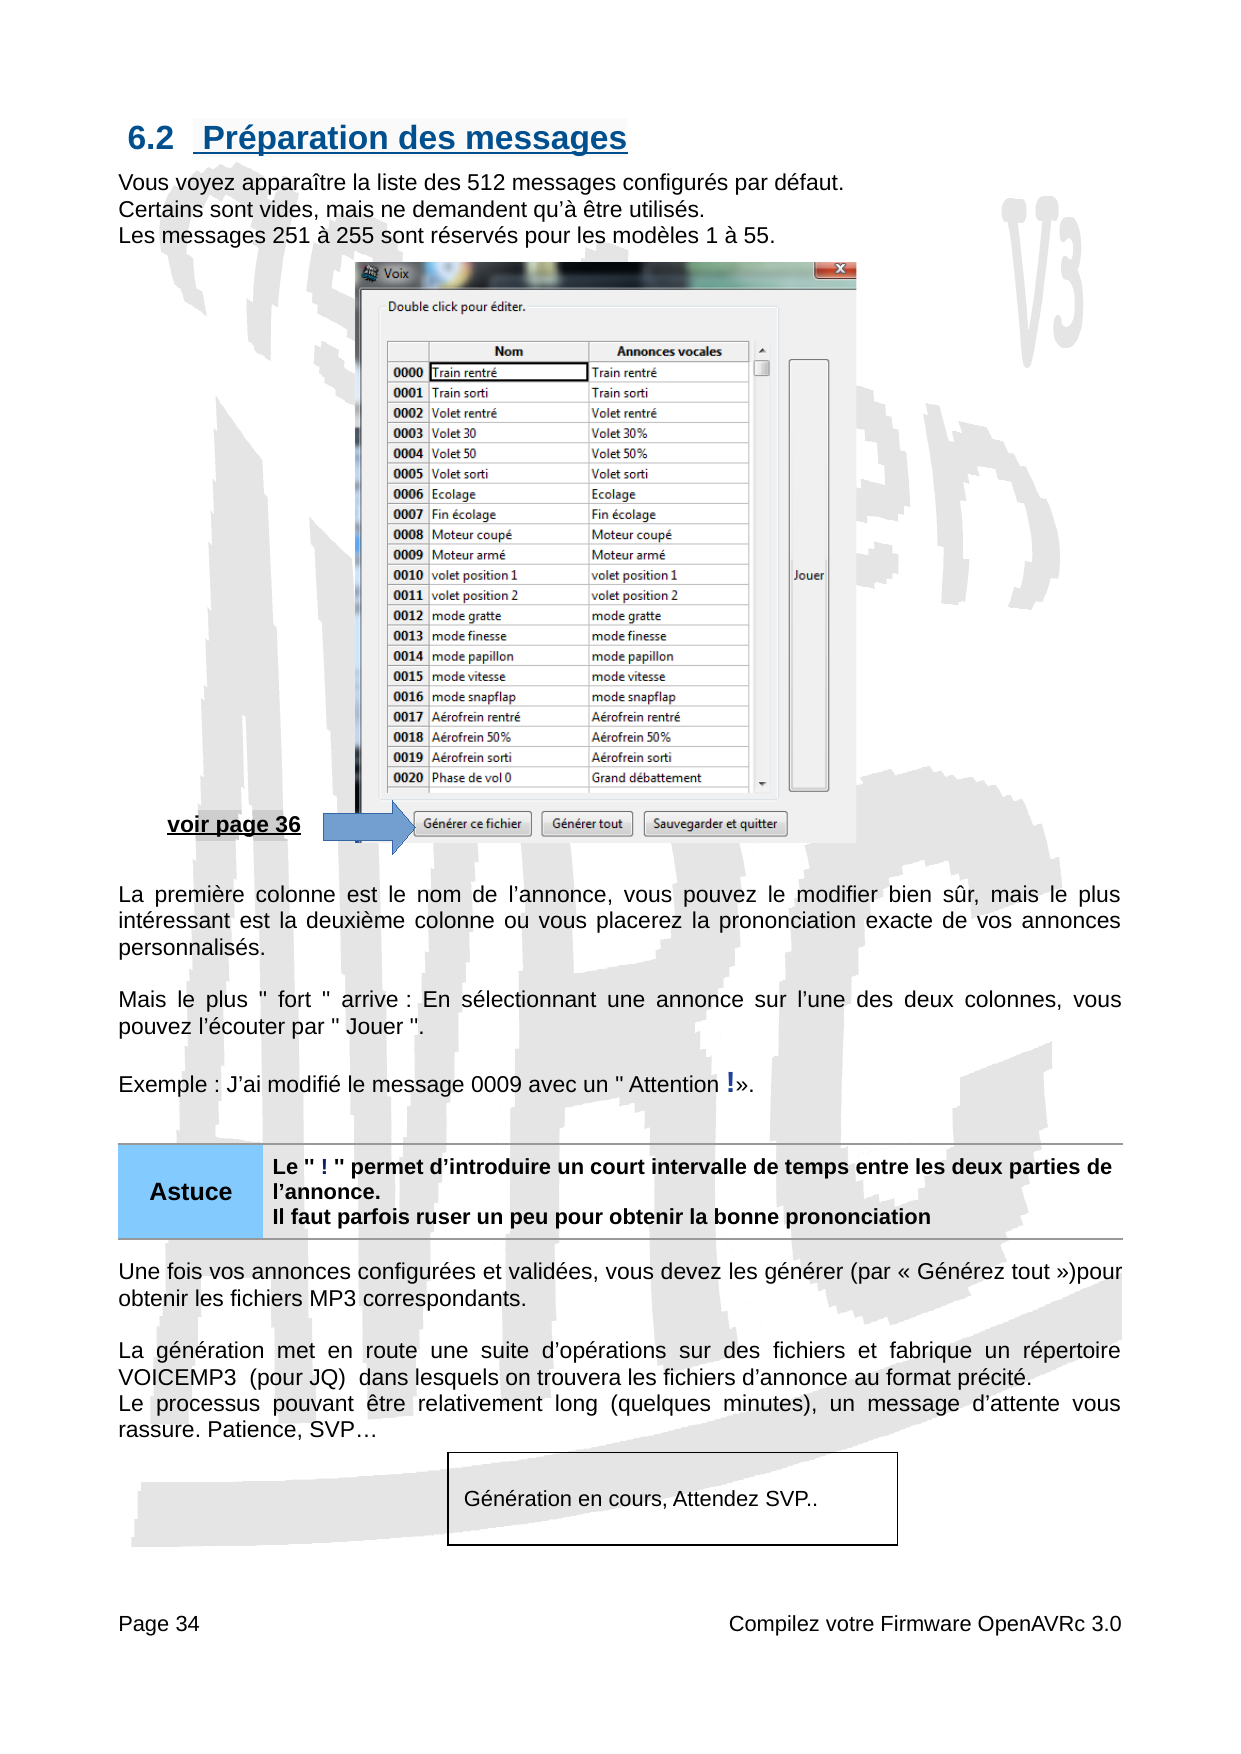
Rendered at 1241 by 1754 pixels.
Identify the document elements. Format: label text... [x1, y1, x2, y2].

text Exemple : J’ai modifié le message 0009 avec un '' Attention !». [118, 1065, 1122, 1099]
text Les messages 251 à 255 sont réservés pour les modèles 1 à 55. [118, 222, 1122, 248]
text La génération met en route une suite d’opérations sur des fichiers et fabrique un répertoire VOICEMP3 (pour JQ) dans lesquels on trouvera les fichiers d’annonce au format précité. [118, 1337, 1122, 1390]
text La première colonne est le nom de l’annonce, vous pouvez le modifier bien sûr, mais le plus intéressant est la deuxième colonne ou vous placerez la prononciation exacte de vos annonces personnalisés. [118, 881, 1122, 960]
text Vous voyez apparaître la liste des 512 messages configurés par défaut. [118, 169, 1122, 196]
subtitle Préparation des messages [118, 118, 1122, 157]
picture [354, 262, 857, 843]
table_header Astuce [118, 1145, 263, 1238]
text Le processus pouvant être relativement long (quelques minutes), un message d’attente vous rassure. Patience, SVP… [118, 1390, 1122, 1443]
text Génération en cours, Attendez SVP.. [464, 1486, 882, 1511]
text Une fois vos annonces configurées et validées, vous devez les générer (par « Générez tout »)pour obtenir les fichiers MP3 correspondants. [118, 1258, 1122, 1311]
text Certains sont vides, mais ne demandent qu’à être utilisés. [118, 196, 1122, 222]
text voir page 36 [167, 811, 318, 837]
text Mais le plus '' fort '' arrive : En sélectionnant une annonce sur l’une des deux colonnes, vous pouvez l’écouter par '' Jouer ''. [118, 986, 1122, 1039]
table_header Le '' ! '' permet d’introduire un court intervalle de temps entre les deux parties de l’annonce. Il faut parfois ruser un peu pour obtenir la bonne prononciation [264, 1145, 1122, 1238]
